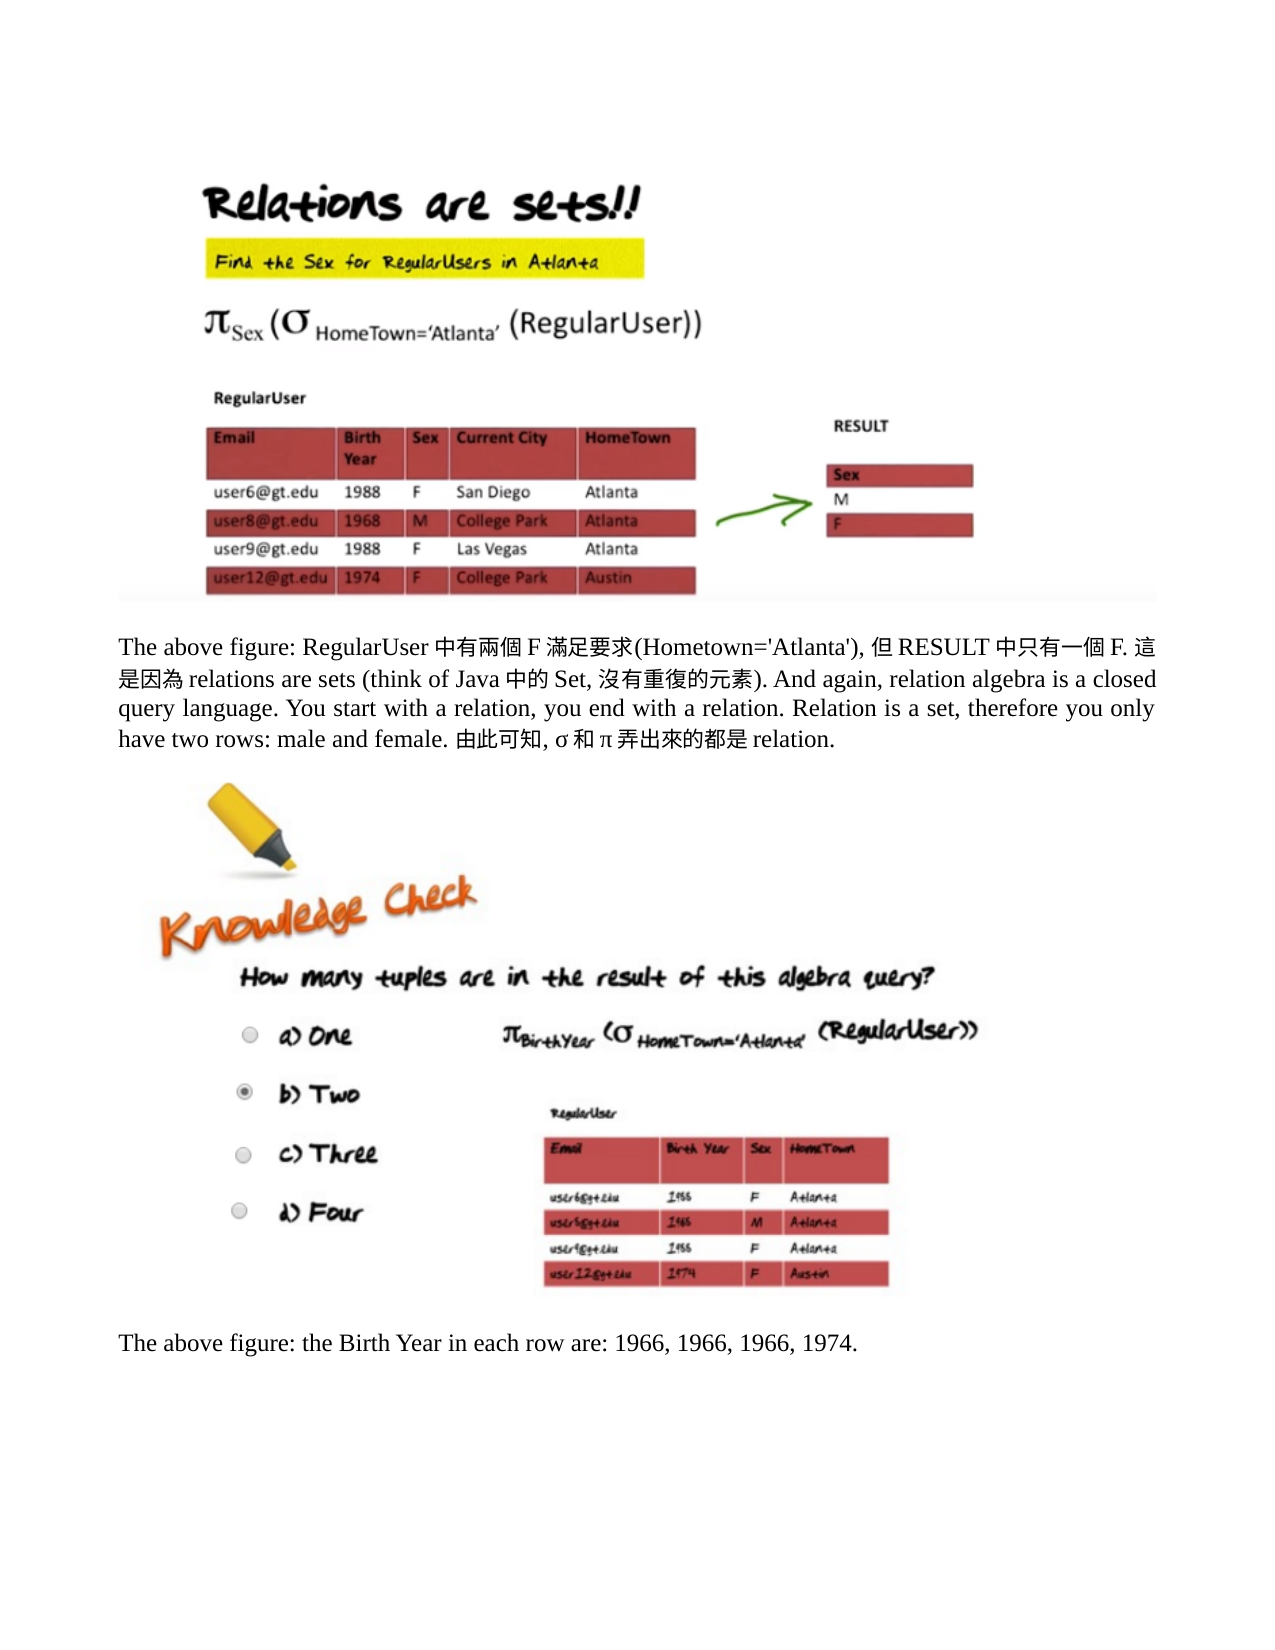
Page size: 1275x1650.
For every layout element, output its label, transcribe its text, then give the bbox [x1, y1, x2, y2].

text The above figure: the Birth Year in each row are: 1966, 1966, 1966, 1974. [118, 1328, 1157, 1357]
picture [118, 175, 1157, 602]
text The above figure: RegularUser中有兩個F滿足要求(Hometown='Atlanta'), 但RESULT中只有一個F. 這是因為relations are sets (think of Java中的Set, 沒有重復的元素). And again, relation algebra is a closed query language. You start with a relation, you end with a relation. Relation is a set, therefore you only have two rows: male and female. 由此可知, σ和π弄出來的都是relation. [118, 630, 1157, 754]
picture [118, 782, 1157, 1300]
